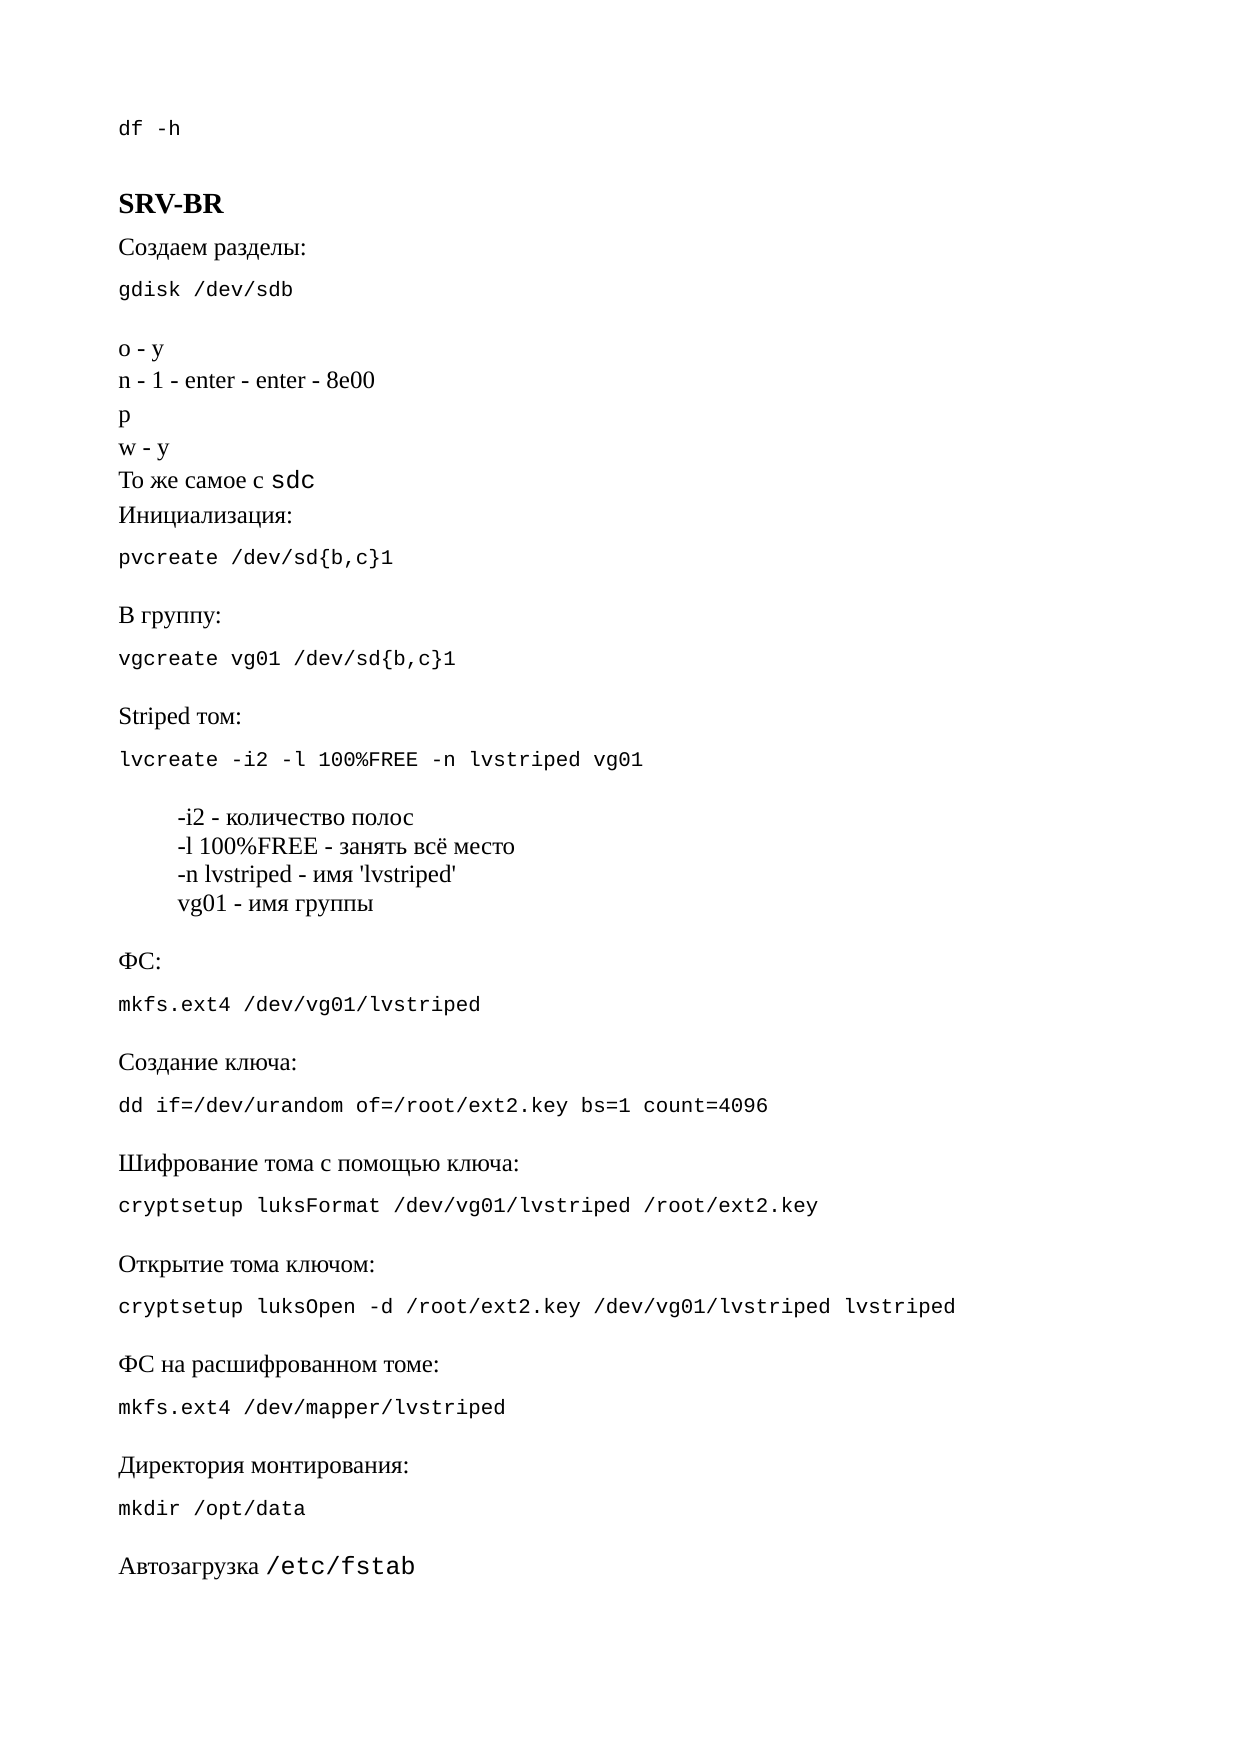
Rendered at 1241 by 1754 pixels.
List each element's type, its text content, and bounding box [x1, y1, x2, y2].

text mkfs.ext4 /dev/vg01/lvstriped [118, 994, 1122, 1018]
text lvcreate -i2 -l 100%FREE -n lvstriped vg01 [118, 749, 1122, 772]
text df -h [118, 118, 1122, 142]
text Директория монтирования: [118, 1450, 1122, 1479]
text Создаем разделы: [118, 232, 1122, 261]
text pvcreate /dev/sd{b,c}1 [118, 547, 1122, 571]
text Автозагрузка /etc/fstab [118, 1551, 1122, 1582]
text -i2 - количество полос -l 100%FREE - занять всё место -n lvstriped - имя 'lvstriped' vg01 - имя группы [177, 802, 1063, 917]
text Открытие тома ключом: [118, 1249, 1122, 1277]
text Striped том: [118, 701, 1122, 730]
text cryptsetup luksFormat /dev/vg01/lvstriped /root/ext2.key [118, 1196, 1122, 1219]
subtitle SRV-BR [118, 186, 1122, 219]
text В группу: [118, 601, 1122, 629]
text cryptsetup luksOpen -d /root/ext2.key /dev/vg01/lvstriped lvstriped [118, 1296, 1122, 1320]
text gdisk /dev/sdb [118, 279, 1122, 303]
text Создание ключа: [118, 1047, 1122, 1076]
text Шифрование тома с помощью ключа: [118, 1148, 1122, 1177]
text mkdir /opt/data [118, 1498, 1122, 1521]
text mkfs.ext4 /dev/mapper/lvstriped [118, 1397, 1122, 1421]
text ФС на расшифрованном томе: [118, 1349, 1122, 1378]
text ФС: [118, 946, 1122, 975]
text vgcreate vg01 /dev/sd{b,c}1 [118, 648, 1122, 672]
text dd if=/dev/urandom of=/root/ext2.key bs=1 count=4096 [118, 1095, 1122, 1118]
text o - y n - 1 - enter - enter - 8e00 p w - y То же самое с sdc Инициализация: [118, 333, 1122, 528]
